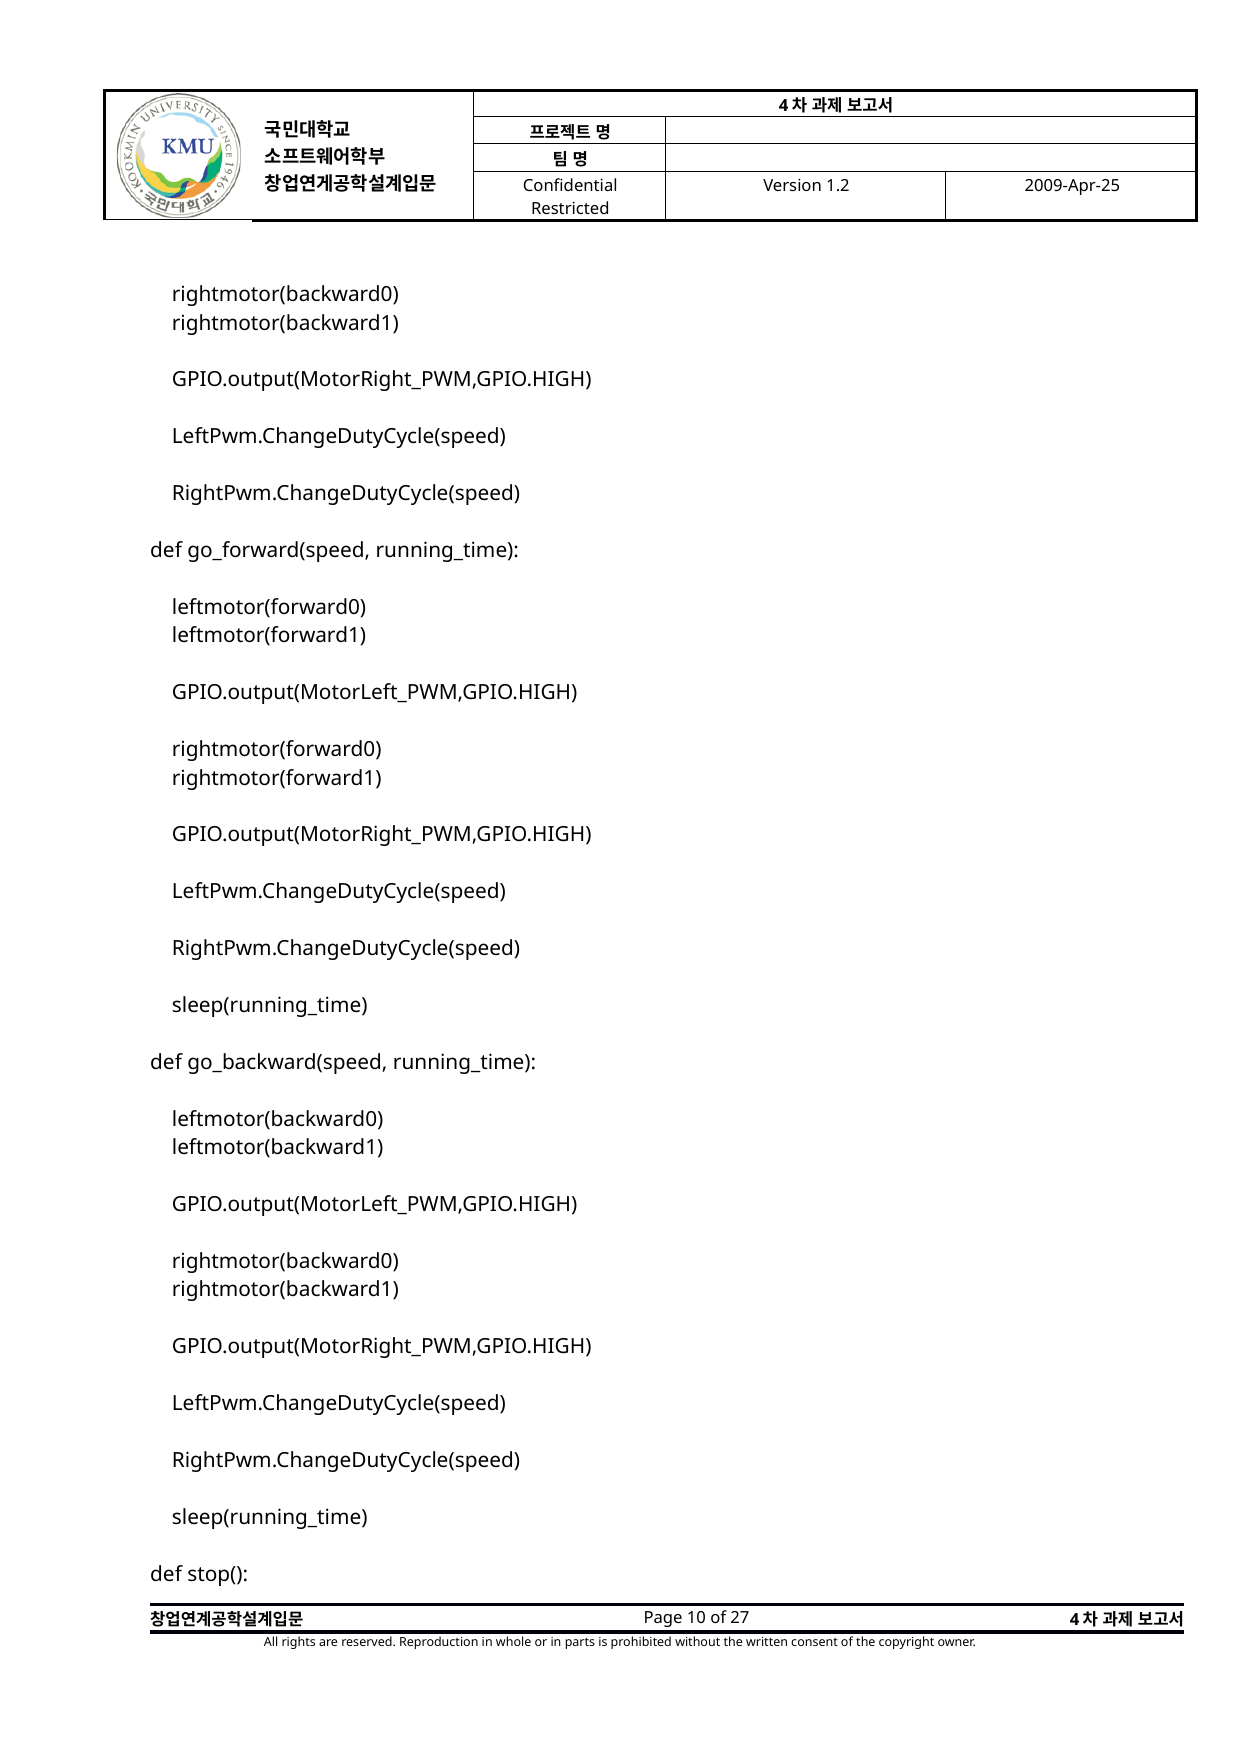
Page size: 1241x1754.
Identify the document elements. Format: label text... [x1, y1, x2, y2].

text rightmotor(backward1) [150, 308, 1090, 336]
text GPIO.output(MotorLeft_PWM,GPIO.HIGH) [150, 677, 1090, 706]
text def go_backward(speed, running_time): [150, 1047, 1090, 1075]
text LeftPwm.ChangeDutyCycle(speed) [150, 876, 1090, 905]
text LeftPwm.ChangeDutyCycle(speed) [150, 1388, 1090, 1417]
text rightmotor(backward0) [150, 279, 1090, 308]
text RightPwm.ChangeDutyCycle(speed) [150, 1445, 1090, 1473]
text rightmotor(backward1) [150, 1274, 1090, 1303]
text leftmotor(forward1) [150, 620, 1090, 649]
text def go_forward(speed, running_time): [150, 535, 1090, 563]
text rightmotor(forward0) [150, 734, 1090, 763]
text sleep(running_time) [150, 1502, 1090, 1530]
text LeftPwm.ChangeDutyCycle(speed) [150, 421, 1090, 450]
text GPIO.output(MotorRight_PWM,GPIO.HIGH) [150, 1331, 1090, 1360]
text RightPwm.ChangeDutyCycle(speed) [150, 478, 1090, 507]
text def stop(): [150, 1559, 1090, 1587]
text leftmotor(backward1) [150, 1132, 1090, 1161]
text RightPwm.ChangeDutyCycle(speed) [150, 933, 1090, 962]
text GPIO.output(MotorRight_PWM,GPIO.HIGH) [150, 819, 1090, 848]
text GPIO.output(MotorLeft_PWM,GPIO.HIGH) [150, 1189, 1090, 1218]
text rightmotor(forward1) [150, 763, 1090, 791]
text GPIO.output(MotorRight_PWM,GPIO.HIGH) [150, 364, 1090, 393]
text leftmotor(backward0) [150, 1104, 1090, 1132]
text leftmotor(forward0) [150, 592, 1090, 620]
text rightmotor(backward0) [150, 1246, 1090, 1274]
text sleep(running_time) [150, 990, 1090, 1018]
